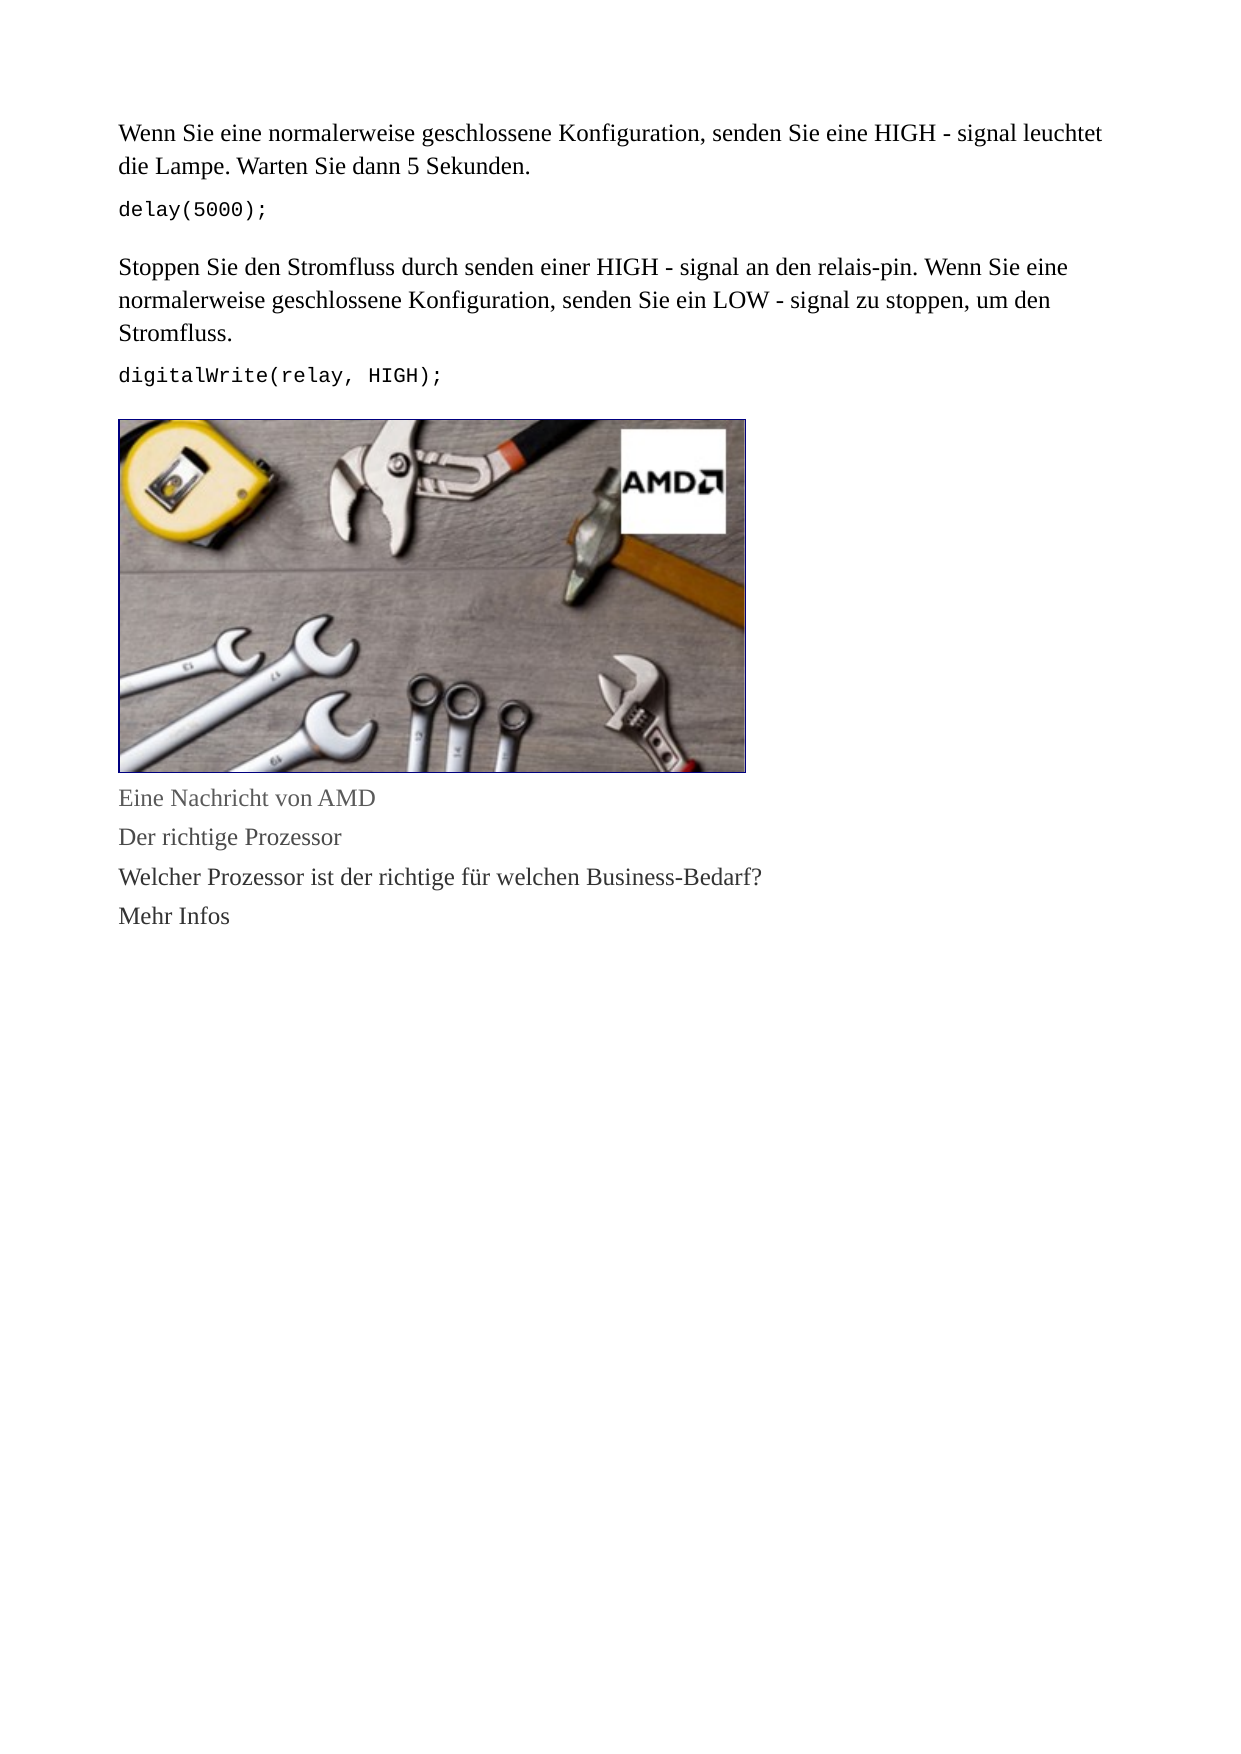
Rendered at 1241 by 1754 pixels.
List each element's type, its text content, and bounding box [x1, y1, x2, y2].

text digitalWrite(relay, HIGH); [118, 366, 1122, 389]
text Eine Nachricht von AMD [118, 783, 1122, 812]
picture [120, 420, 745, 772]
text Welcher Prozessor ist der richtige für welchen Business-Bedarf? [118, 862, 1122, 890]
text Der richtige Prozessor [118, 822, 1122, 851]
text Mehr Infos [118, 901, 1122, 929]
text Wenn Sie eine normalerweise geschlossene Konfiguration, senden Sie eine HIGH - signal leuchtet die Lampe. Warten Sie dann 5 Sekunden. [118, 118, 1122, 180]
text Stoppen Sie den Stromfluss durch senden einer HIGH - signal an den relais-pin. Wenn Sie eine normalerweise geschlossene Konfiguration, senden Sie ein LOW - signal zu stoppen, um den Stromfluss. [118, 252, 1122, 347]
text delay(5000); [118, 199, 1122, 222]
